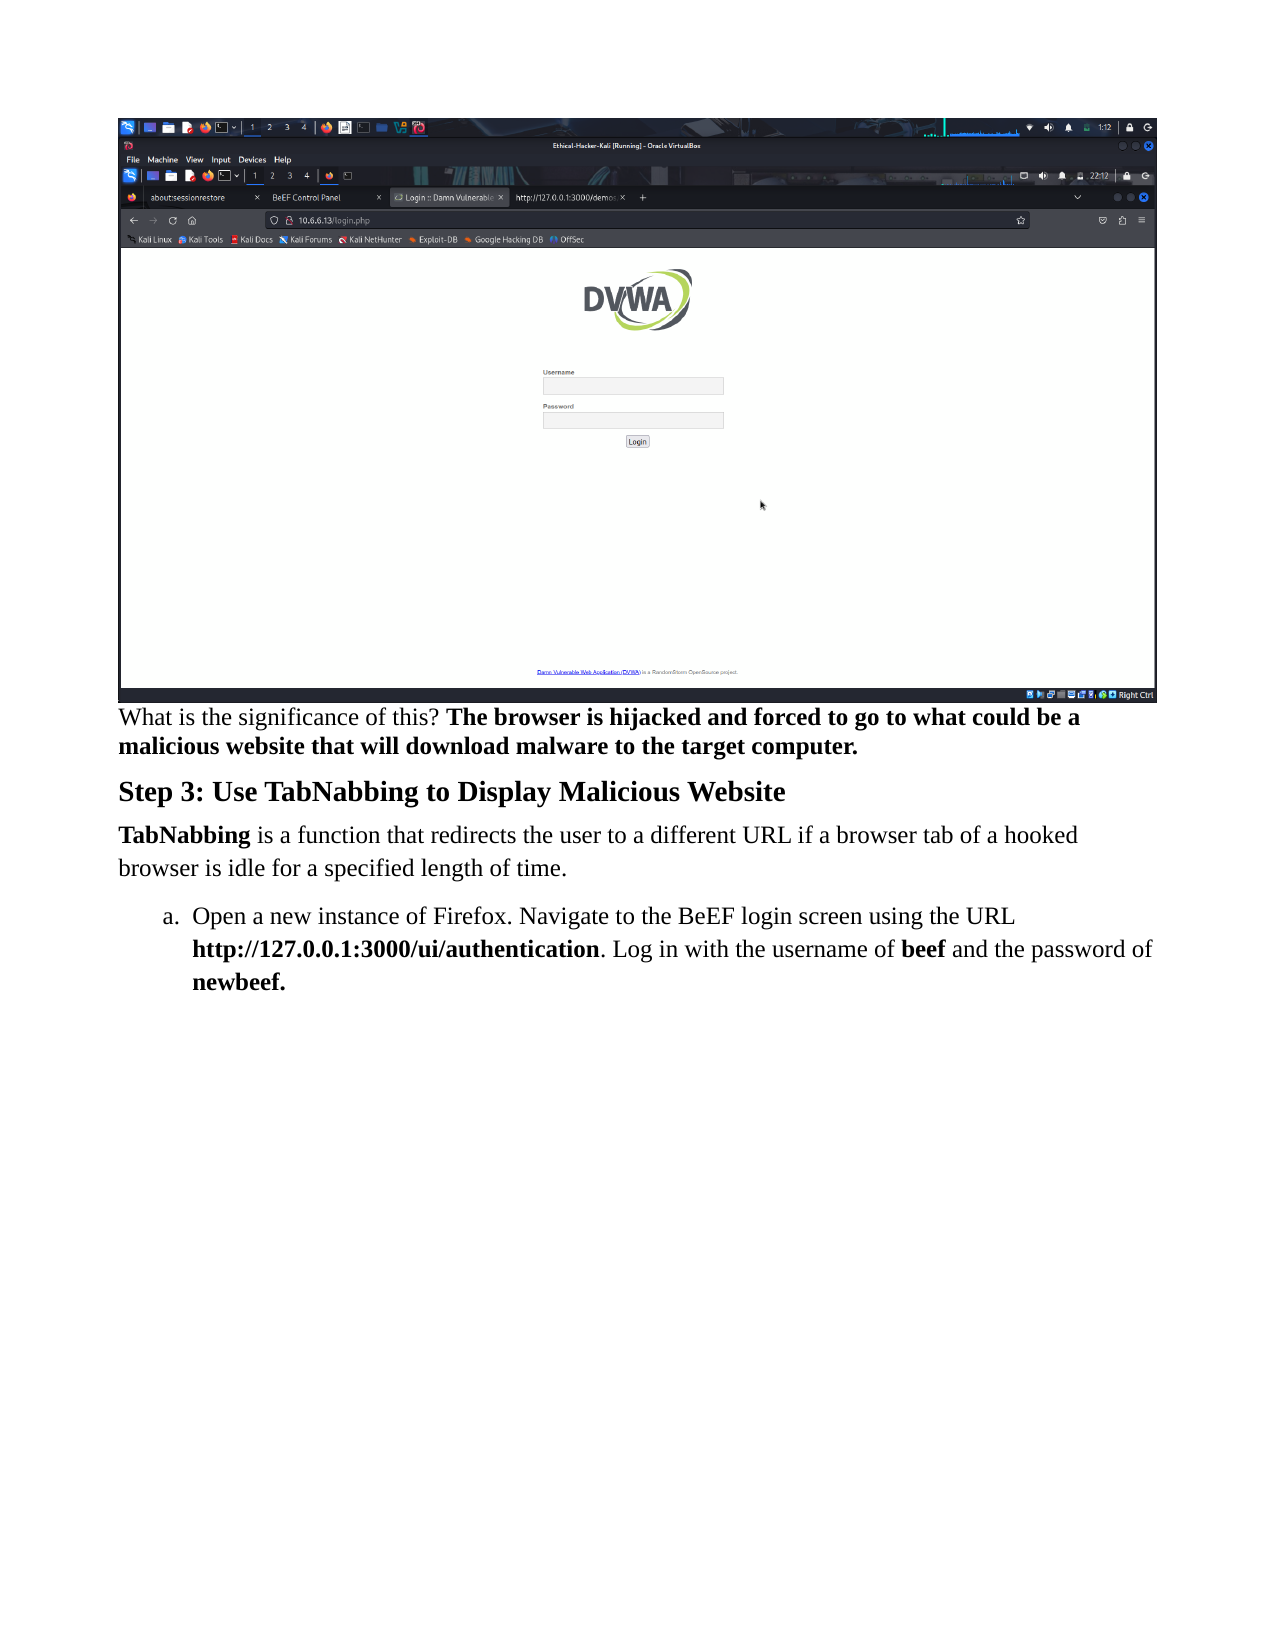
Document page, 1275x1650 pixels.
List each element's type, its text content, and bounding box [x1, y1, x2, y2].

text TabNabbing is a function that redirects the user to a different URL if a browser tab of a hooked browser is idle for a specified length of time. [118, 821, 1157, 882]
subtitle Step 3: Use TabNabbing to Display Malicious Website [118, 774, 1157, 808]
list Open a new instance of Firefox. Navigate to the BeEF login screen using the URL http://127.0.0.1:3000/ui/authentication. Log in with the username of beef and the password of newbeef. [162, 901, 1157, 996]
text What is the significance of this? The browser is hijacked and forced to go to what could be a malicious website that will download malware to the target computer. [118, 703, 1157, 760]
picture [118, 118, 1157, 703]
